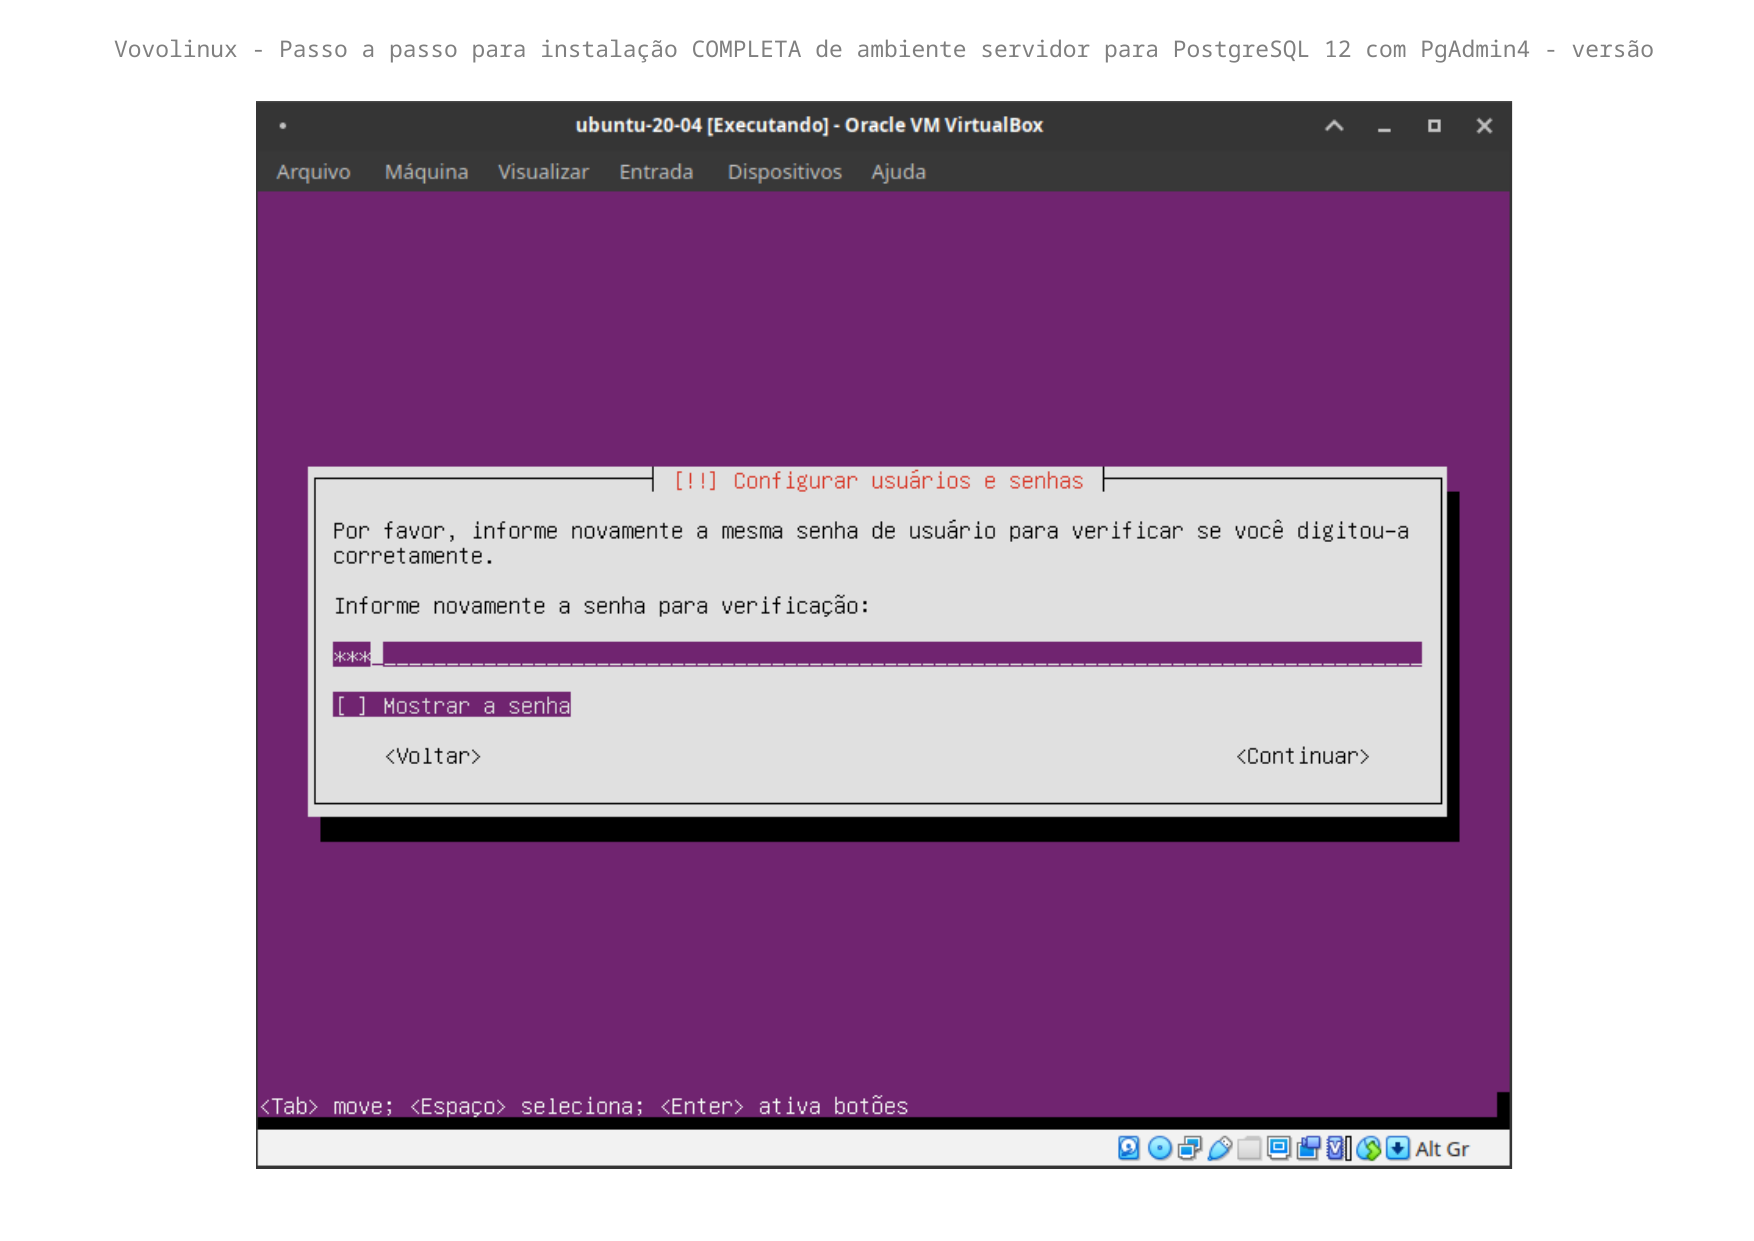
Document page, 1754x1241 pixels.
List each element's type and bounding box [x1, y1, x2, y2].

picture [256, 101, 1513, 1169]
